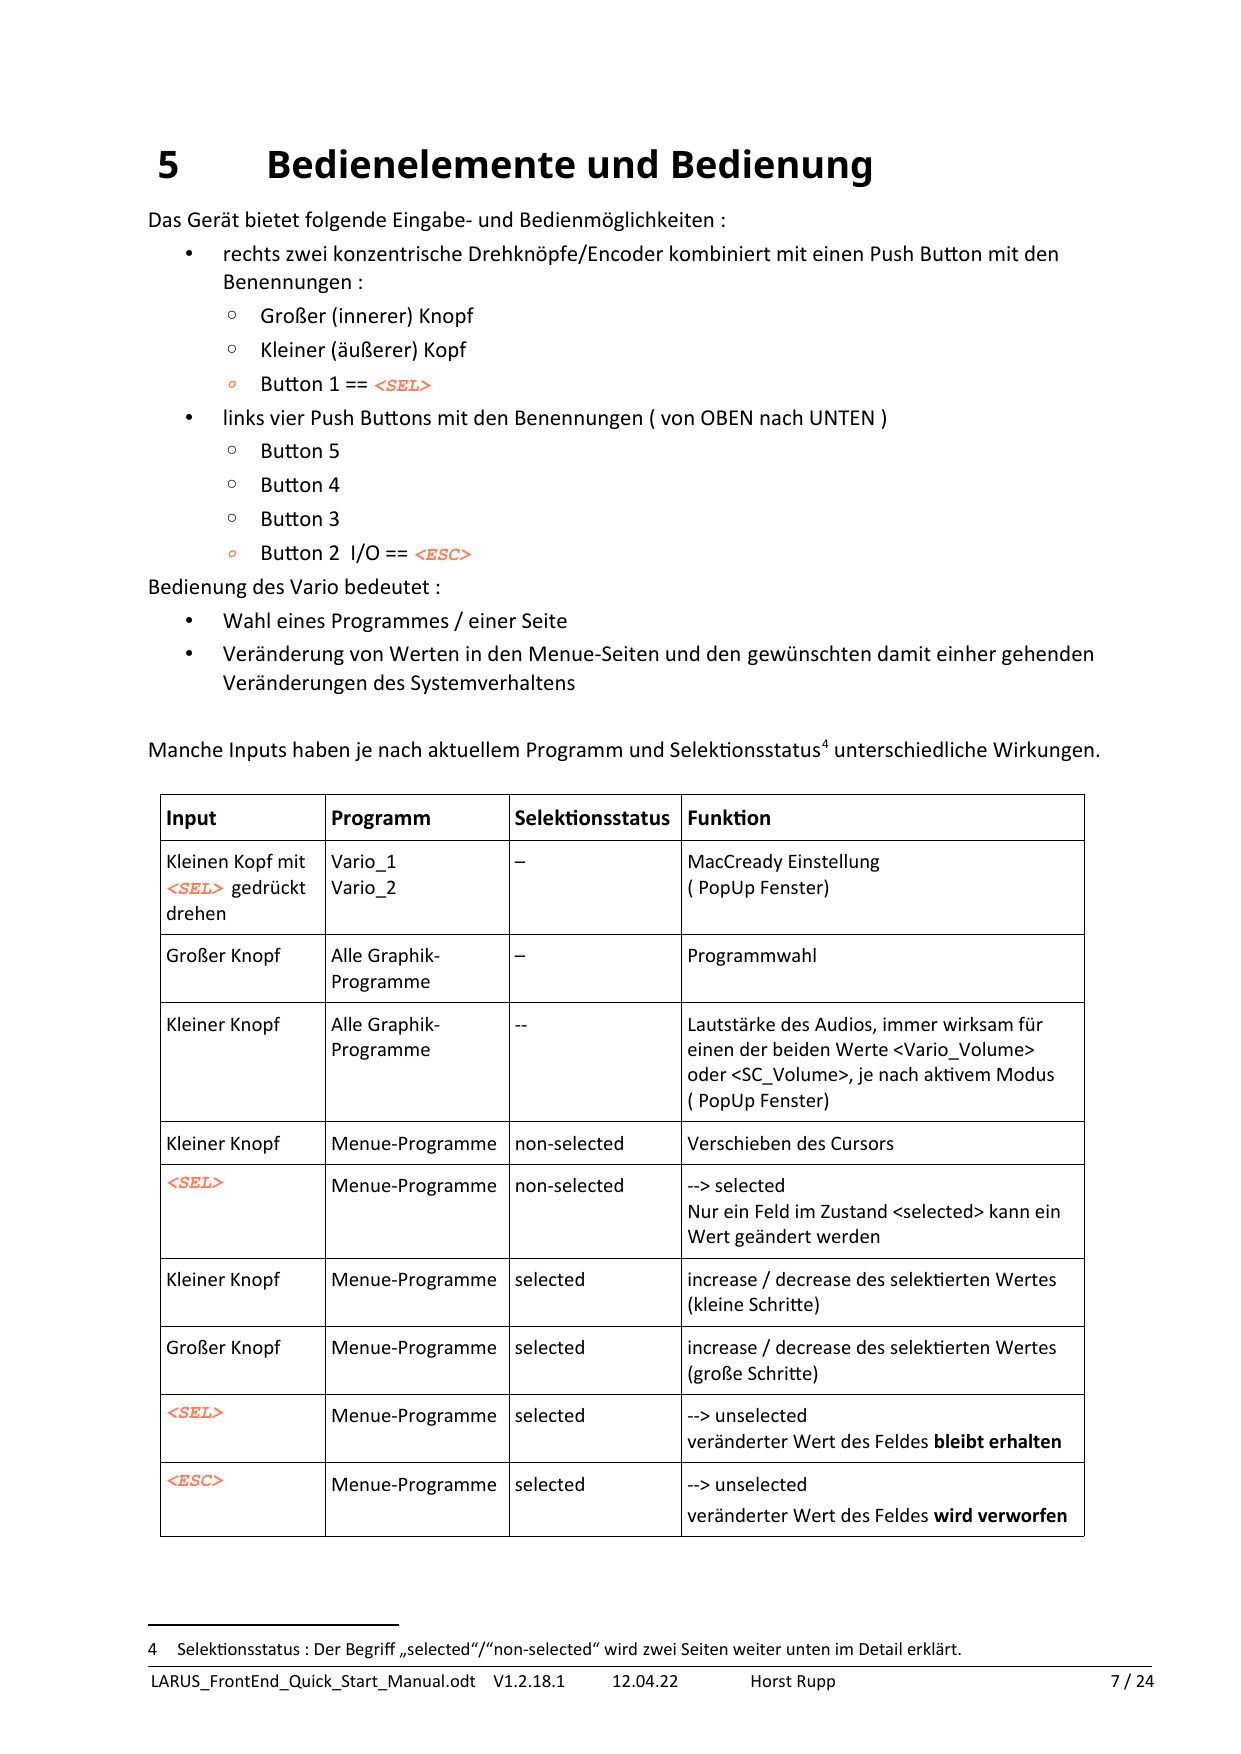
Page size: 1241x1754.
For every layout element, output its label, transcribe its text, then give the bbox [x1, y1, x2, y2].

table_cell Verschieben des Cursors [682, 1122, 1084, 1164]
table_cell Alle Graphik-Programme [326, 1003, 509, 1121]
table_cell selected [510, 1395, 681, 1462]
list Kleiner (äußerer) Kopf [223, 335, 1152, 363]
text Manche Inputs haben je nach aktuellem Programm und Selektionsstatus unterschiedliche Wirkungen. [148, 735, 1152, 791]
table_cell Vario_1 Vario_2 [326, 841, 509, 934]
table_cell Kleiner Knopf [161, 1003, 325, 1121]
list Großer (innerer) Knopf [223, 301, 1152, 329]
table_header Funktion [682, 795, 1084, 840]
table_cell Alle Graphik-Programme [326, 935, 509, 1002]
table_cell -- [510, 1003, 681, 1121]
table_cell non-selected [510, 1122, 681, 1164]
table_cell selected [510, 1463, 681, 1536]
subtitle Bedienelemente und Bedienung [148, 138, 1128, 190]
table_header Selektionsstatus [510, 795, 681, 840]
table_cell --> unselected veränderter Wert des Feldes bleibt erhalten [682, 1395, 1084, 1462]
table_cell – [510, 935, 681, 1002]
list links vier Push Buttons mit den Benennungen ( von OBEN nach UNTEN ) [185, 403, 1152, 431]
table_cell --> selected Nur ein Feld im Zustand <selected> kann ein Wert geändert werden [682, 1165, 1084, 1258]
table_cell <ESC> [161, 1463, 325, 1536]
table_cell <SEL> [161, 1395, 325, 1462]
table_header Programm [326, 795, 509, 840]
list Button 2 I/O == <ESC> [223, 538, 1152, 566]
table_cell Lautstärke des Audios, immer wirksam für einen der beiden Werte <Vario_Volume> oder <SC_Volume>, je nach aktivem Modus ( PopUp Fenster) [682, 1003, 1084, 1121]
list Button 5 [223, 436, 1152, 464]
table_cell Kleinen Kopf mit <SEL> gedrückt drehen [161, 841, 325, 934]
table_cell Menue-Programme [326, 1259, 509, 1326]
table_cell Menue-Programme [326, 1463, 509, 1536]
text Das Gerät bietet folgende Eingabe- und Bedienmöglichkeiten : [148, 205, 1152, 233]
table_cell Kleiner Knopf [161, 1122, 325, 1164]
list Button 3 [223, 504, 1152, 532]
text Bedienung des Vario bedeutet : [148, 572, 1152, 600]
table_cell selected [510, 1327, 681, 1394]
table_cell selected [510, 1259, 681, 1326]
table_cell Großer Knopf [161, 1327, 325, 1394]
table_cell Kleiner Knopf [161, 1259, 325, 1326]
table_cell non-selected [510, 1165, 681, 1258]
table_cell Menue-Programme [326, 1165, 509, 1258]
table_cell Menue-Programme [326, 1122, 509, 1164]
list rechts zwei konzentrische Drehknöpfe/Encoder kombiniert mit einen Push Button mit den Benennungen : [185, 239, 1152, 295]
list Button 1 == <SEL> [223, 369, 1152, 397]
text Selektionsstatus : Der Begriff „selected“/“non-selected“ wird zwei Seiten weiter unten im Detail erklärt. [148, 1637, 1152, 1660]
table_cell Menue-Programme [326, 1395, 509, 1462]
list Wahl eines Programmes / einer Seite [185, 606, 1152, 634]
table_cell Großer Knopf [161, 935, 325, 1002]
table_cell <SEL> [161, 1165, 325, 1258]
table_cell increase / decrease des selektierten Wertes (kleine Schritte) [682, 1259, 1084, 1326]
list Button 4 [223, 470, 1152, 498]
table_cell – [510, 841, 681, 934]
table_cell --> unselected veränderter Wert des Feldes wird verworfen [682, 1463, 1084, 1536]
list Veränderung von Werten in den Menue-Seiten und den gewünschten damit einher gehenden Veränderungen des Systemverhaltens [185, 639, 1152, 696]
table_cell increase / decrease des selektierten Wertes (große Schritte) [682, 1327, 1084, 1394]
table_header Input [161, 795, 325, 840]
table_cell Menue-Programme [326, 1327, 509, 1394]
table_cell MacCready Einstellung ( PopUp Fenster) [682, 841, 1084, 934]
table_cell Programmwahl [682, 935, 1084, 1002]
